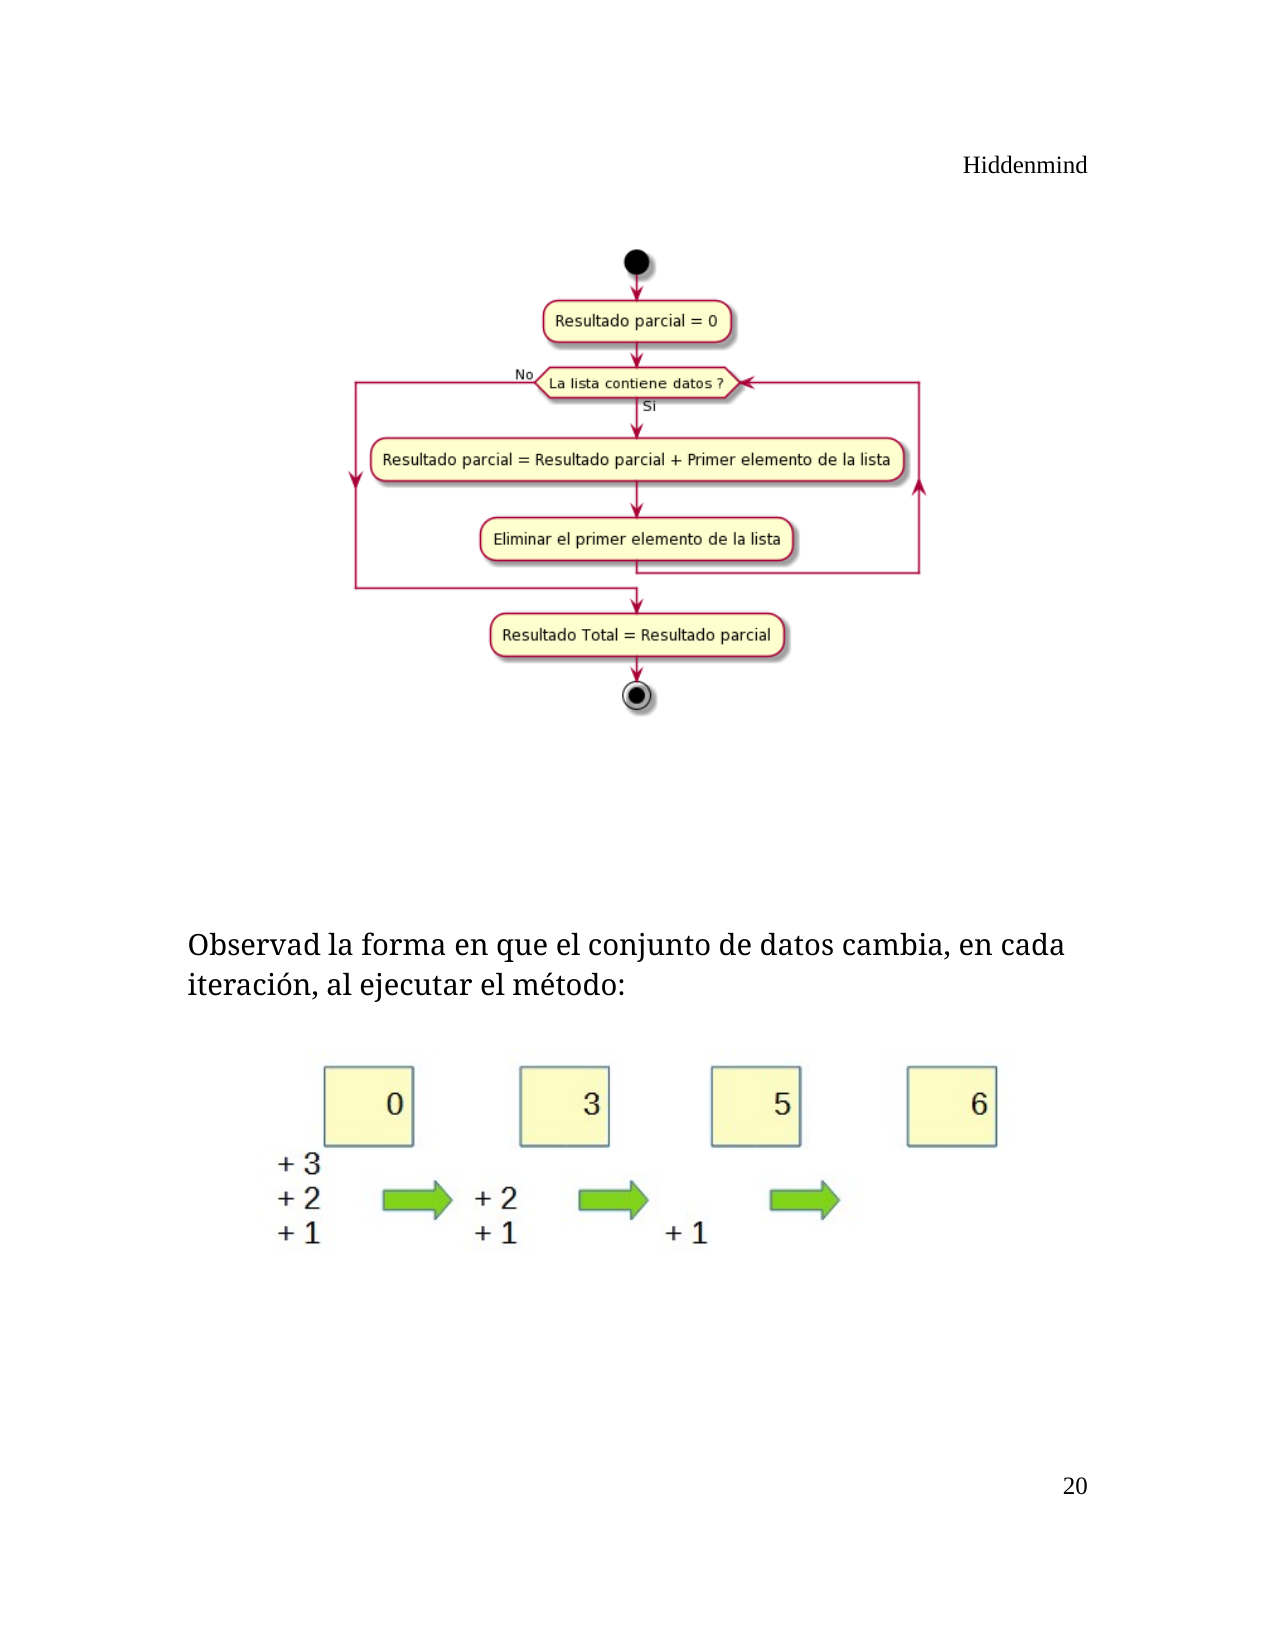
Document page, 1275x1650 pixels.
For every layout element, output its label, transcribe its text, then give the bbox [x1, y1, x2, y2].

picture [260, 1049, 1010, 1261]
picture [326, 237, 950, 729]
text Observad la forma en que el conjunto de datos cambia, en cada iteración, al ejecutar el método: [187, 924, 1087, 1004]
